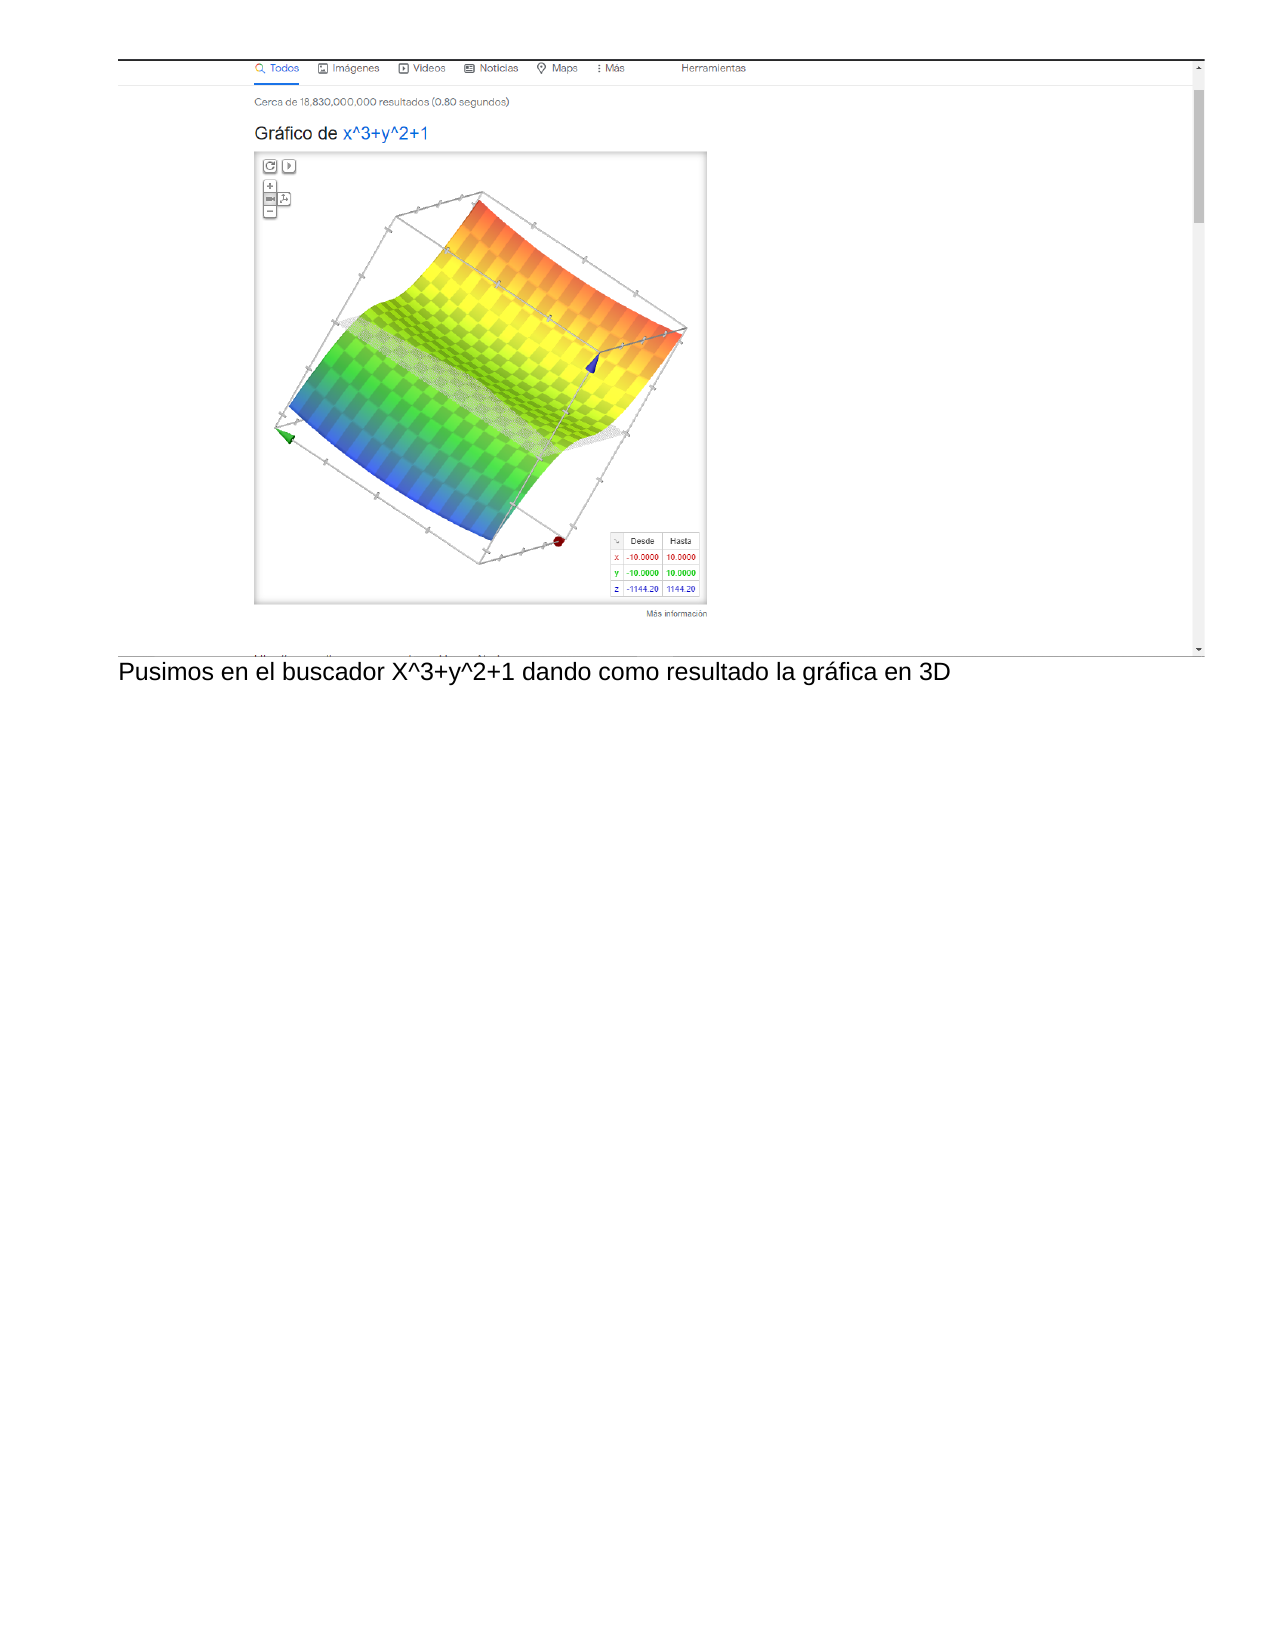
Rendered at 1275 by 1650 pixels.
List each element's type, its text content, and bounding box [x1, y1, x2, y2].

text Pusimos en el buscador X^3+y^2+1 dando como resultado la gráfica en 3D [118, 657, 1205, 686]
